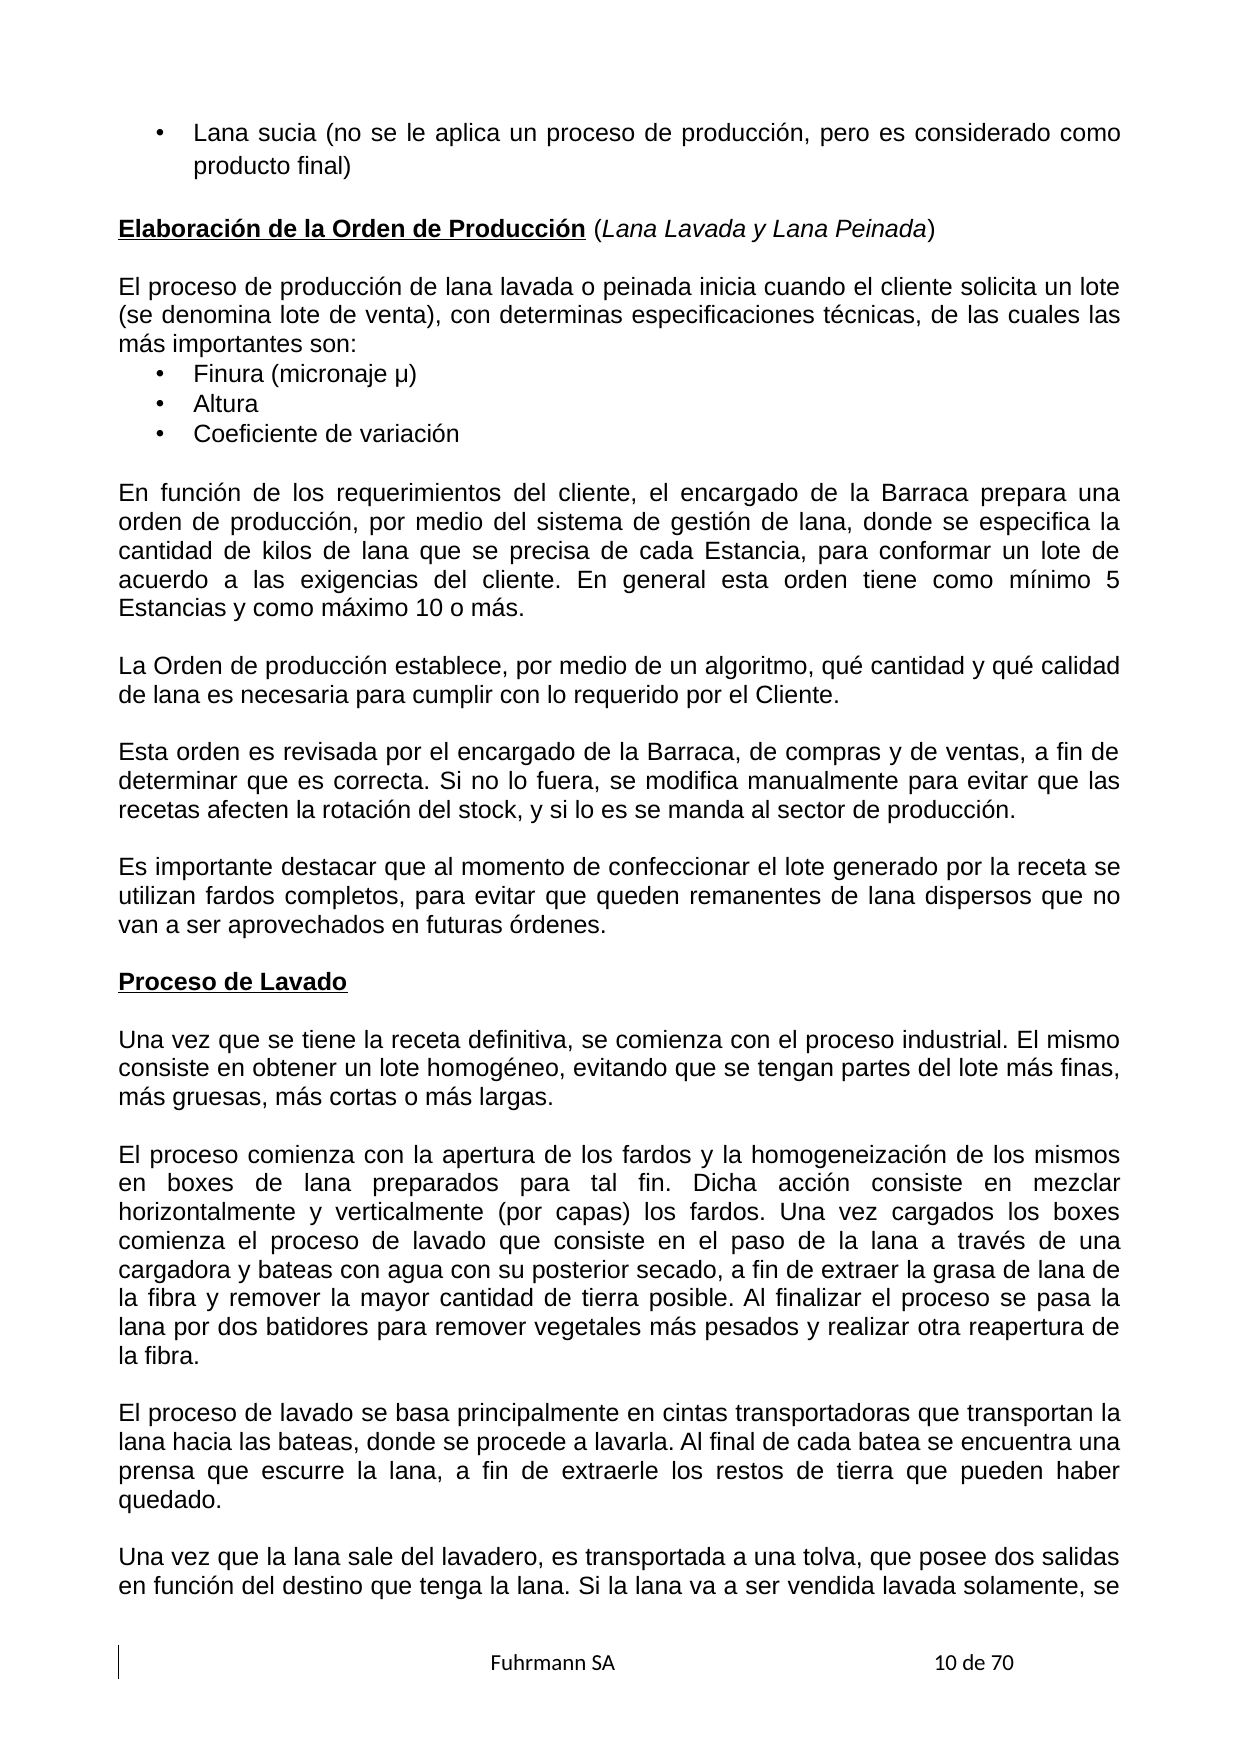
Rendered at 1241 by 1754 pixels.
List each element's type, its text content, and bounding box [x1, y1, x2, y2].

text El proceso de producción de lana lavada o peinada inicia cuando el cliente solicita un lote (se denomina lote de venta), con determinas especificaciones técnicas, de las cuales las más importantes son: [118, 272, 1122, 358]
text El proceso comienza con la apertura de los fardos y la homogeneización de los mismos en boxes de lana preparados para tal fin. Dicha acción consiste en mezclar horizontalmente y verticalmente (por capas) los fardos. Una vez cargados los boxes comienza el proceso de lavado que consiste en el paso de la lana a través de una cargadora y bateas con agua con su posterior secado, a fin de extraer la grasa de lana de la fibra y remover la mayor cantidad de tierra posible. Al finalizar el proceso se pasa la lana por dos batidores para remover vegetales más pesados y realizar otra reapertura de la fibra. [44, 1139, 1122, 1369]
list Lana sucia (no se le aplica un proceso de producción, pero es considerado como producto final) [156, 118, 1122, 180]
text Una vez que la lana sale del lavadero, es transportada a una tolva, que posee dos salidas en función del destino que tenga la lana. Si la lana va a ser vendida lavada solamente, se [118, 1542, 1122, 1599]
text Es importante destacar que al momento de confeccionar el lote generado por la receta se utilizan fardos completos, para evitar que queden remanentes de lana dispersos que no van a ser aprovechados en futuras órdenes. [118, 852, 1122, 938]
list Coeficiente de variación [156, 419, 1122, 447]
text El proceso de lavado se basa principalmente en cintas transportadoras que transportan la lana hacia las bateas, donde se procede a lavarla. Al final de cada batea se encuentra una prensa que escurre la lana, a fin de extraerle los restos de tierra que pueden haber quedado. [118, 1398, 1122, 1513]
text Proceso de Lavado [118, 967, 1122, 996]
list Altura [156, 389, 1122, 418]
list Finura (micronaje μ) [156, 359, 1122, 388]
text Una vez que se tiene la receta definitiva, se comienza con el proceso industrial. El mismo consiste en obtener un lote homogéneo, evitando que se tengan partes del lote más finas, más gruesas, más cortas o más largas. [118, 1024, 1122, 1111]
text La Orden de producción establece, por medio de un algoritmo, qué cantidad y qué calidad de lana es necesaria para cumplir con lo requerido por el Cliente. [118, 651, 1122, 708]
text En función de los requerimientos del cliente, el encargado de la Barraca prepara una orden de producción, por medio del sistema de gestión de lana, donde se especifica la cantidad de kilos de lana que se precisa de cada Estancia, para conformar un lote de acuerdo a las exigencias del cliente. En general esta orden tiene como mínimo 5 Estancias y como máximo 10 o más. [118, 478, 1122, 622]
text Elaboración de la Orden de Producción (Lana Lavada y Lana Peinada) [118, 214, 1122, 243]
text Esta orden es revisada por el encargado de la Barraca, de compras y de ventas, a fin de determinar que es correcta. Si no lo fuera, se modifica manualmente para evitar que las recetas afecten la rotación del stock, y si lo es se manda al sector de producción. [118, 737, 1122, 823]
